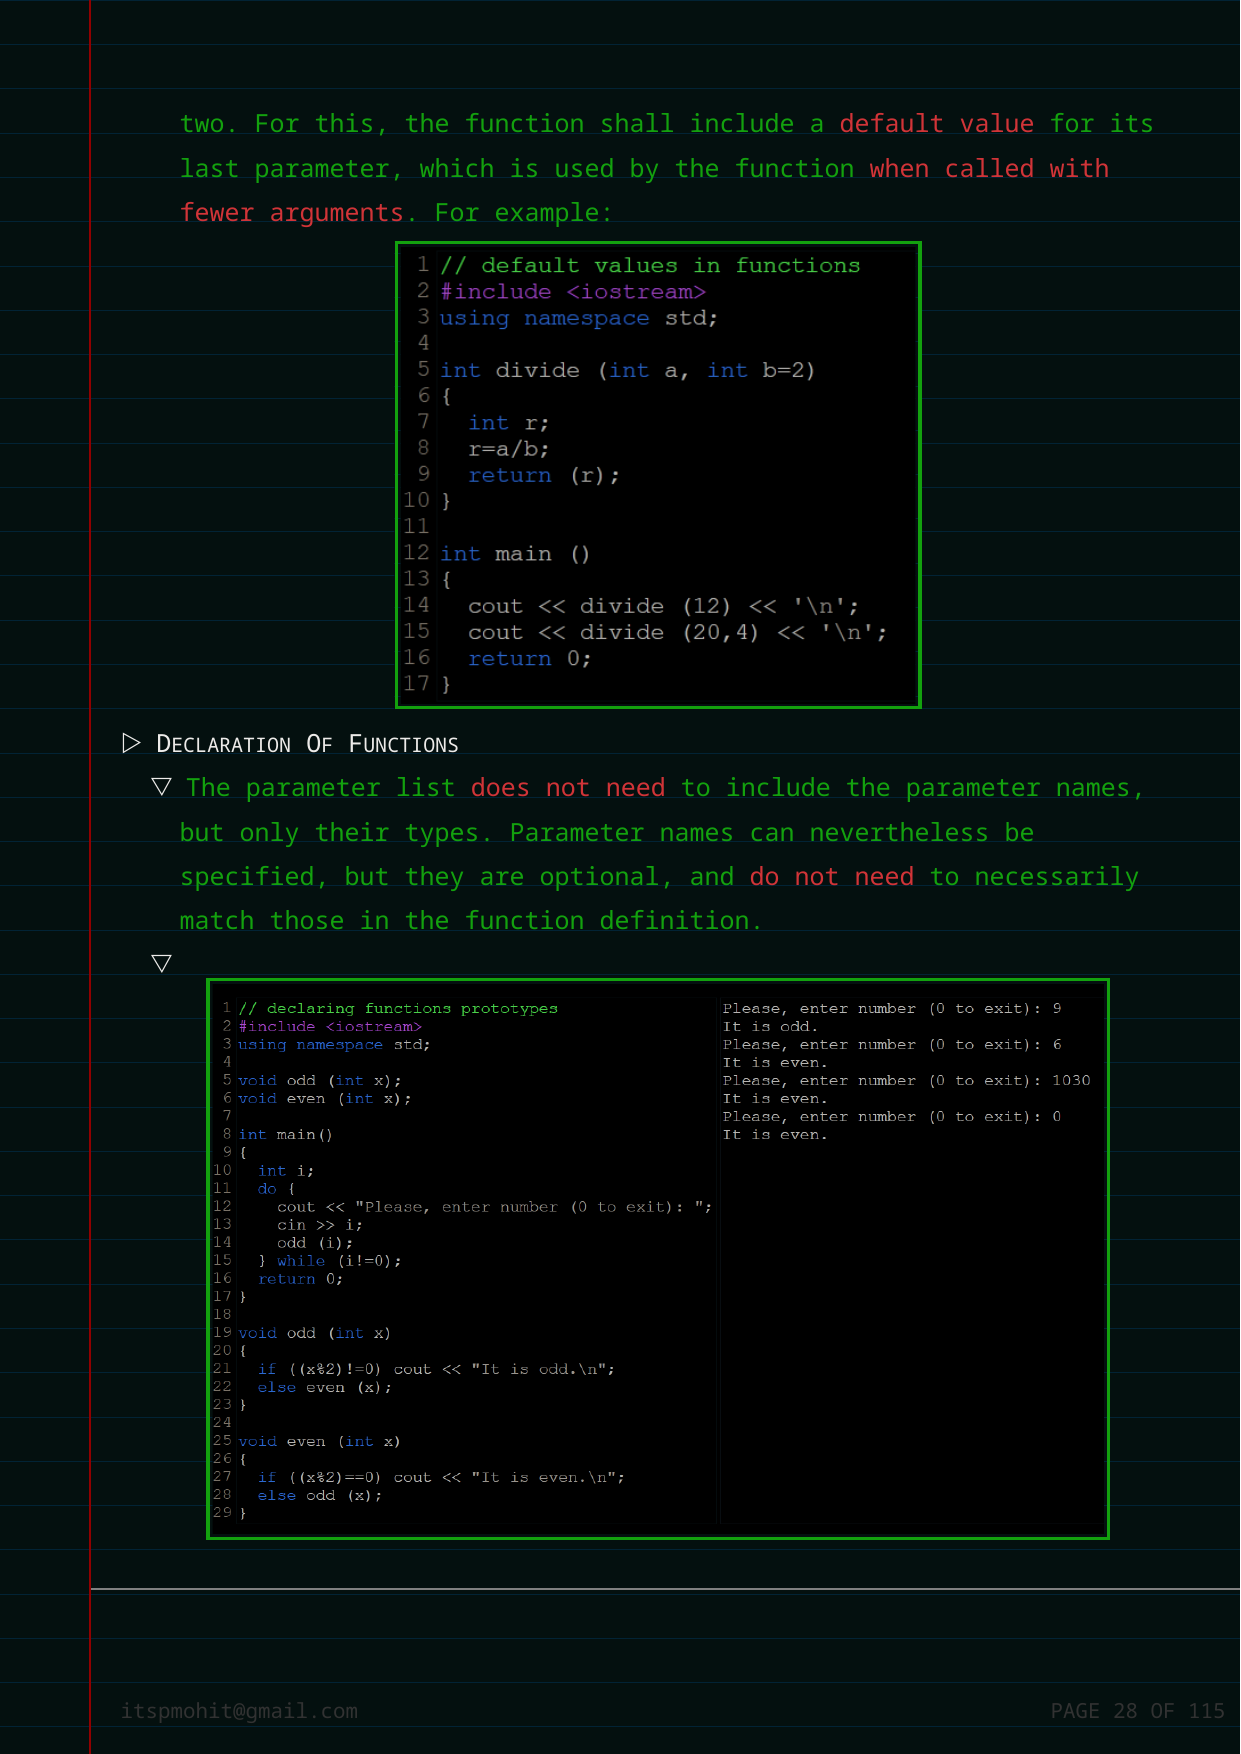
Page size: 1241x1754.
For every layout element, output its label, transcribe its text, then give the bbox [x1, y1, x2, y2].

subtitle Declaration Of Functions [120, 717, 1196, 761]
list The parameter list does not need to include the parameter names, but only their types. Parameter names can nevertheless be specified, but they are optional, and do not need to necessarily match those in the function definition. [150, 761, 1196, 938]
picture [400, 247, 916, 704]
picture [212, 984, 1104, 1534]
list two. For this, the function shall include a default value for its last parameter, which is used by the function when called with fewer arguments. For example: [150, 97, 1196, 717]
